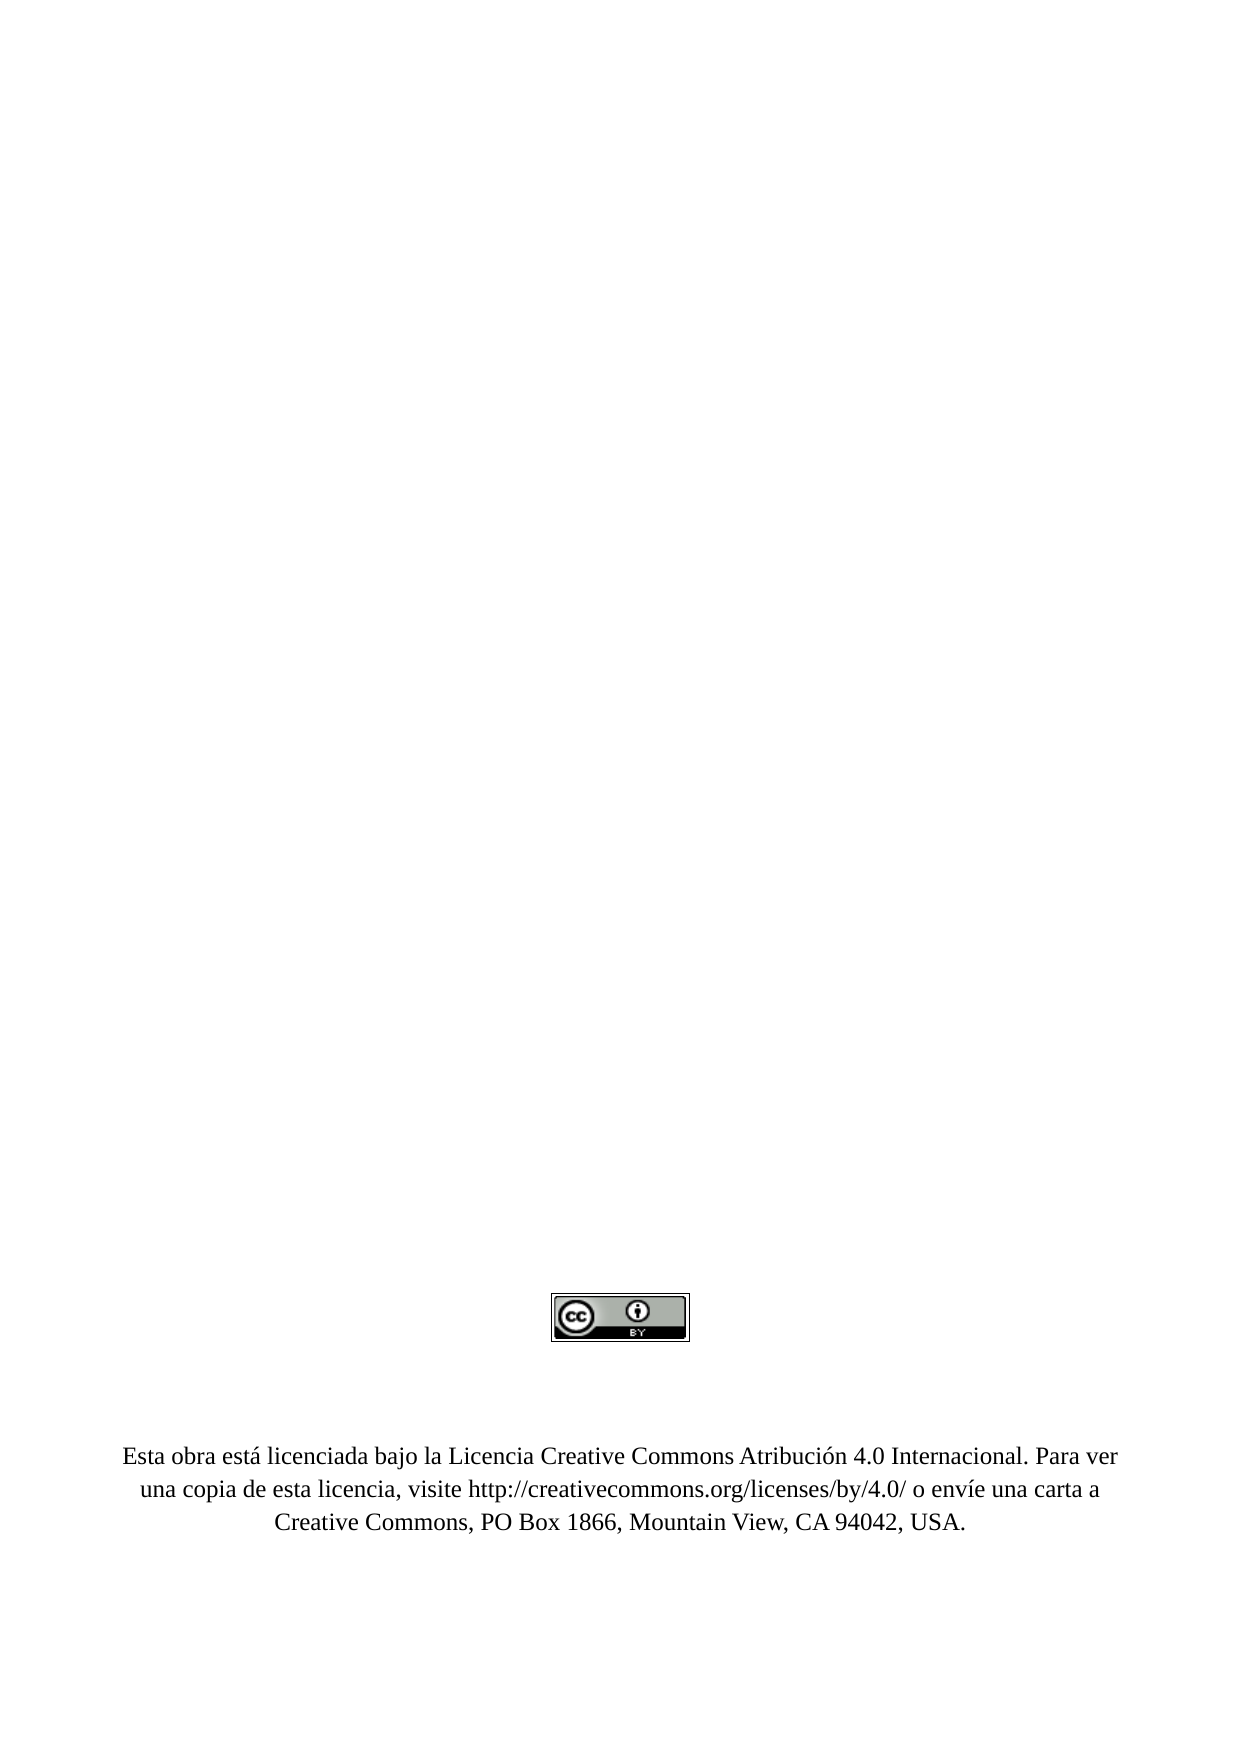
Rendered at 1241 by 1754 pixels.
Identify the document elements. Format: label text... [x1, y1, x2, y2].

picture [554, 1296, 686, 1339]
text Esta obra está licenciada bajo la Licencia Creative Commons Atribución 4.0 Internacional. Para ver una copia de esta licencia, visite http://creativecommons.org/licenses/by/4.0/ o envíe una carta a Creative Commons, PO Box 1866, Mountain View, CA 94042, USA. [118, 1441, 1122, 1536]
